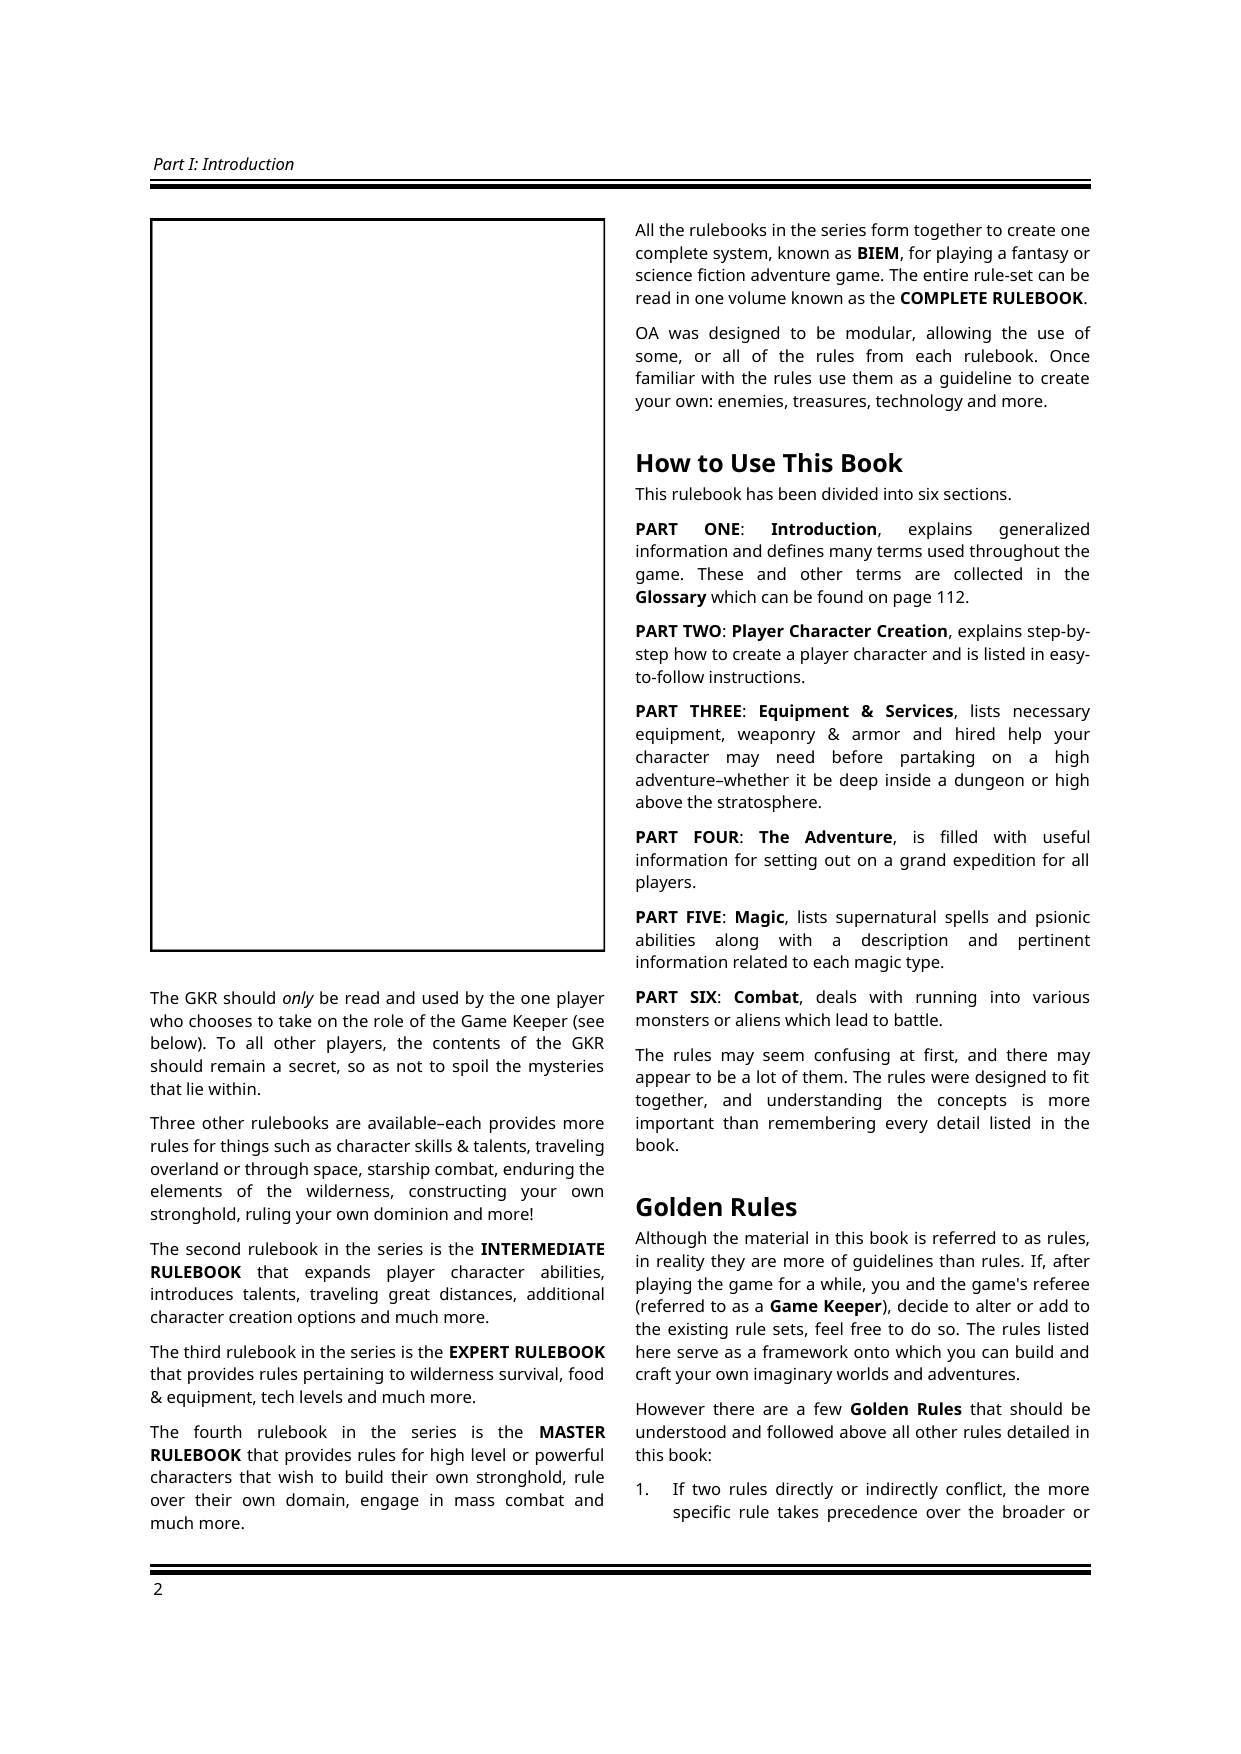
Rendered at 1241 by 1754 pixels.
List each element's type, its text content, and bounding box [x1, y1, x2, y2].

text However there are a few Golden Rules that should be understood and followed above all other rules detailed in this book: [635, 1398, 1091, 1466]
text The GKR should only be read and used by the one player who chooses to take on the role of the Game Keeper (see below). To all other players, the contents of the GKR should remain a secret, so as not to spoil the mysteries that lie within. [150, 986, 605, 1100]
text The fourth rulebook in the series is the MASTER RULEBOOK that provides rules for high level or powerful characters that wish to build their own stronghold, rule over their own domain, engage in mass combat and much more. [150, 1420, 605, 1534]
list If two rules directly or indirectly conflict, the more specific rule takes precedence over the broader or [635, 1478, 1091, 1523]
text The third rulebook in the series is the EXPERT RULEBOOK that provides rules pertaining to wilderness survival, food & equipment, tech levels and much more. [150, 1340, 605, 1408]
text OA was designed to be modular, allowing the use of some, or all of the rules from each rulebook. Once familiar with the rules use them as a guideline to create your own: enemies, treasures, technology and more. [635, 321, 1091, 412]
text PART THREE: Equipment & Services, lists necessary equipment, weaponry & armor and hired help your character may need before partaking on a high adventure–whether it be deep inside a dungeon or high above the stratosphere. [635, 700, 1091, 813]
subtitle How to Use This Book [635, 445, 1091, 479]
subtitle Golden Rules [635, 1190, 1091, 1224]
text This rulebook has been divided into six sections. [635, 482, 1091, 505]
text Three other rulebooks are available–each provides more rules for things such as character skills & talents, traveling overland or through space, starship combat, enduring the elements of the wilderness, constructing your own stronghold, ruling your own dominion and more! [150, 1112, 605, 1226]
text PART FIVE: Magic, lists supernatural spells and psionic abilities along with a description and pertinent information related to each magic type. [635, 906, 1091, 974]
text All the rulebooks in the series form together to create one complete system, known as BIEM, for playing a fantasy or science fiction adventure game. The entire rule-set can be read in one volume known as the COMPLETE RULEBOOK. [635, 219, 1091, 309]
text PART ONE: Introduction, explains generalized information and defines many terms used throughout the game. These and other terms are collected in the Glossary which can be found on page 83. [635, 517, 1091, 608]
text The rules may seem confusing at first, and there may appear to be a lot of them. The rules were designed to fit together, and understanding the concepts is more important than remembering every detail listed in the book. [635, 1043, 1091, 1157]
picture [150, 218, 606, 952]
text Although the material in this book is referred to as rules, in reality they are more of guidelines than rules. If, after playing the game for a while, you and the game's referee (referred to as a Game Keeper), decide to alter or add to the existing rule sets, feel free to do so. The rules listed here serve as a framework onto which you can build and craft your own imaginary worlds and adventures. [635, 1227, 1091, 1386]
text The second rulebook in the series is the INTERMEDIATE RULEBOOK that expands player character abilities, introduces talents, traveling great distances, additional character creation options and much more. [150, 1237, 605, 1328]
text PART FOUR: The Adventure, is filled with useful information for setting out on a grand expedition for all players. [635, 826, 1091, 894]
text PART TWO: Player Character Creation, explains step-by-step how to create a player character and is listed in easy-to-follow instructions. [635, 620, 1091, 688]
text PART SIX: Combat, deals with running into various monsters or aliens which lead to battle. [635, 986, 1091, 1031]
